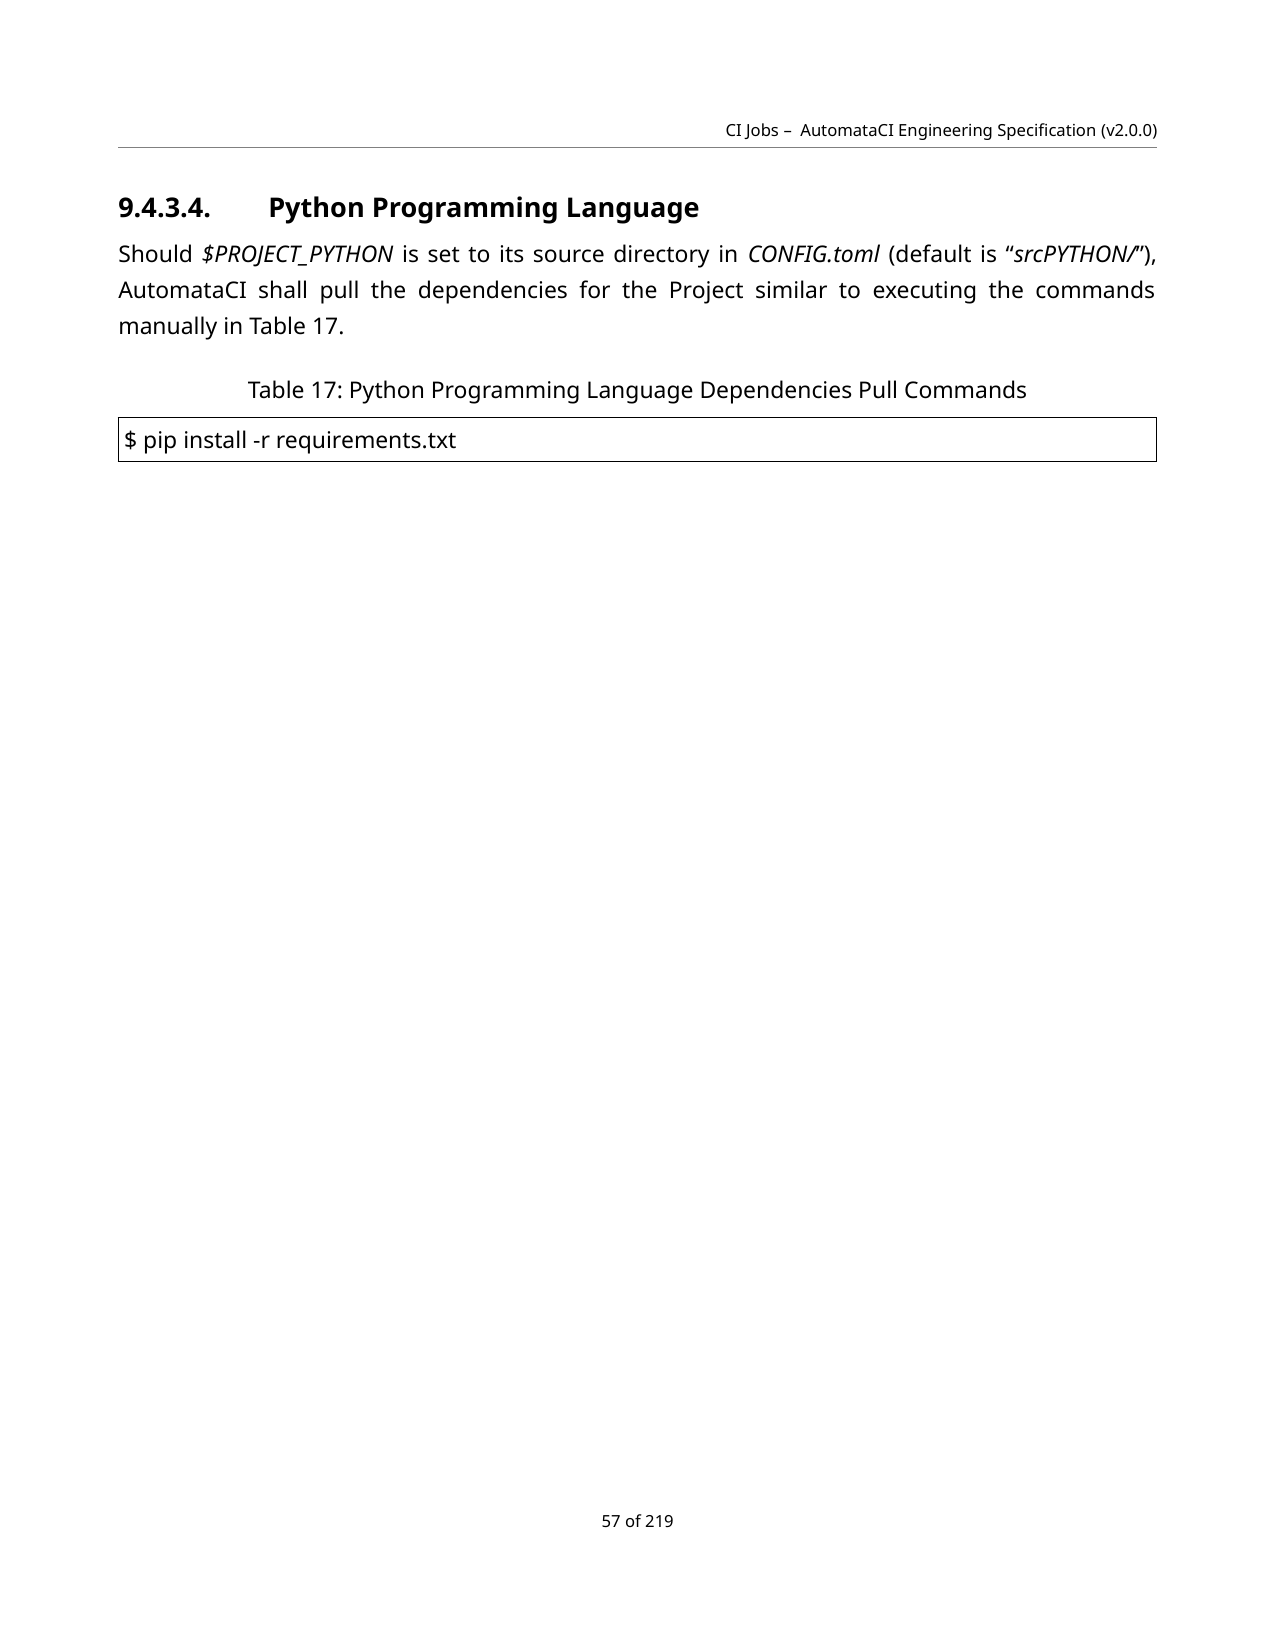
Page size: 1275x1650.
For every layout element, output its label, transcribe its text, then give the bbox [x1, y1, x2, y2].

text Should $PROJECT_PYTHON is set to its source directory in CONFIG.toml (default is “srcPYTHON/”), AutomataCI shall pull the dependencies for the Project similar to executing the commands manually in Table 17. [118, 238, 1157, 341]
subtitle Python Programming Language [118, 189, 1157, 226]
text Table 17: Python Programming Language Dependencies Pull Commands [118, 373, 1157, 405]
table_header $ pip install -r requirements.txt [119, 418, 1156, 461]
